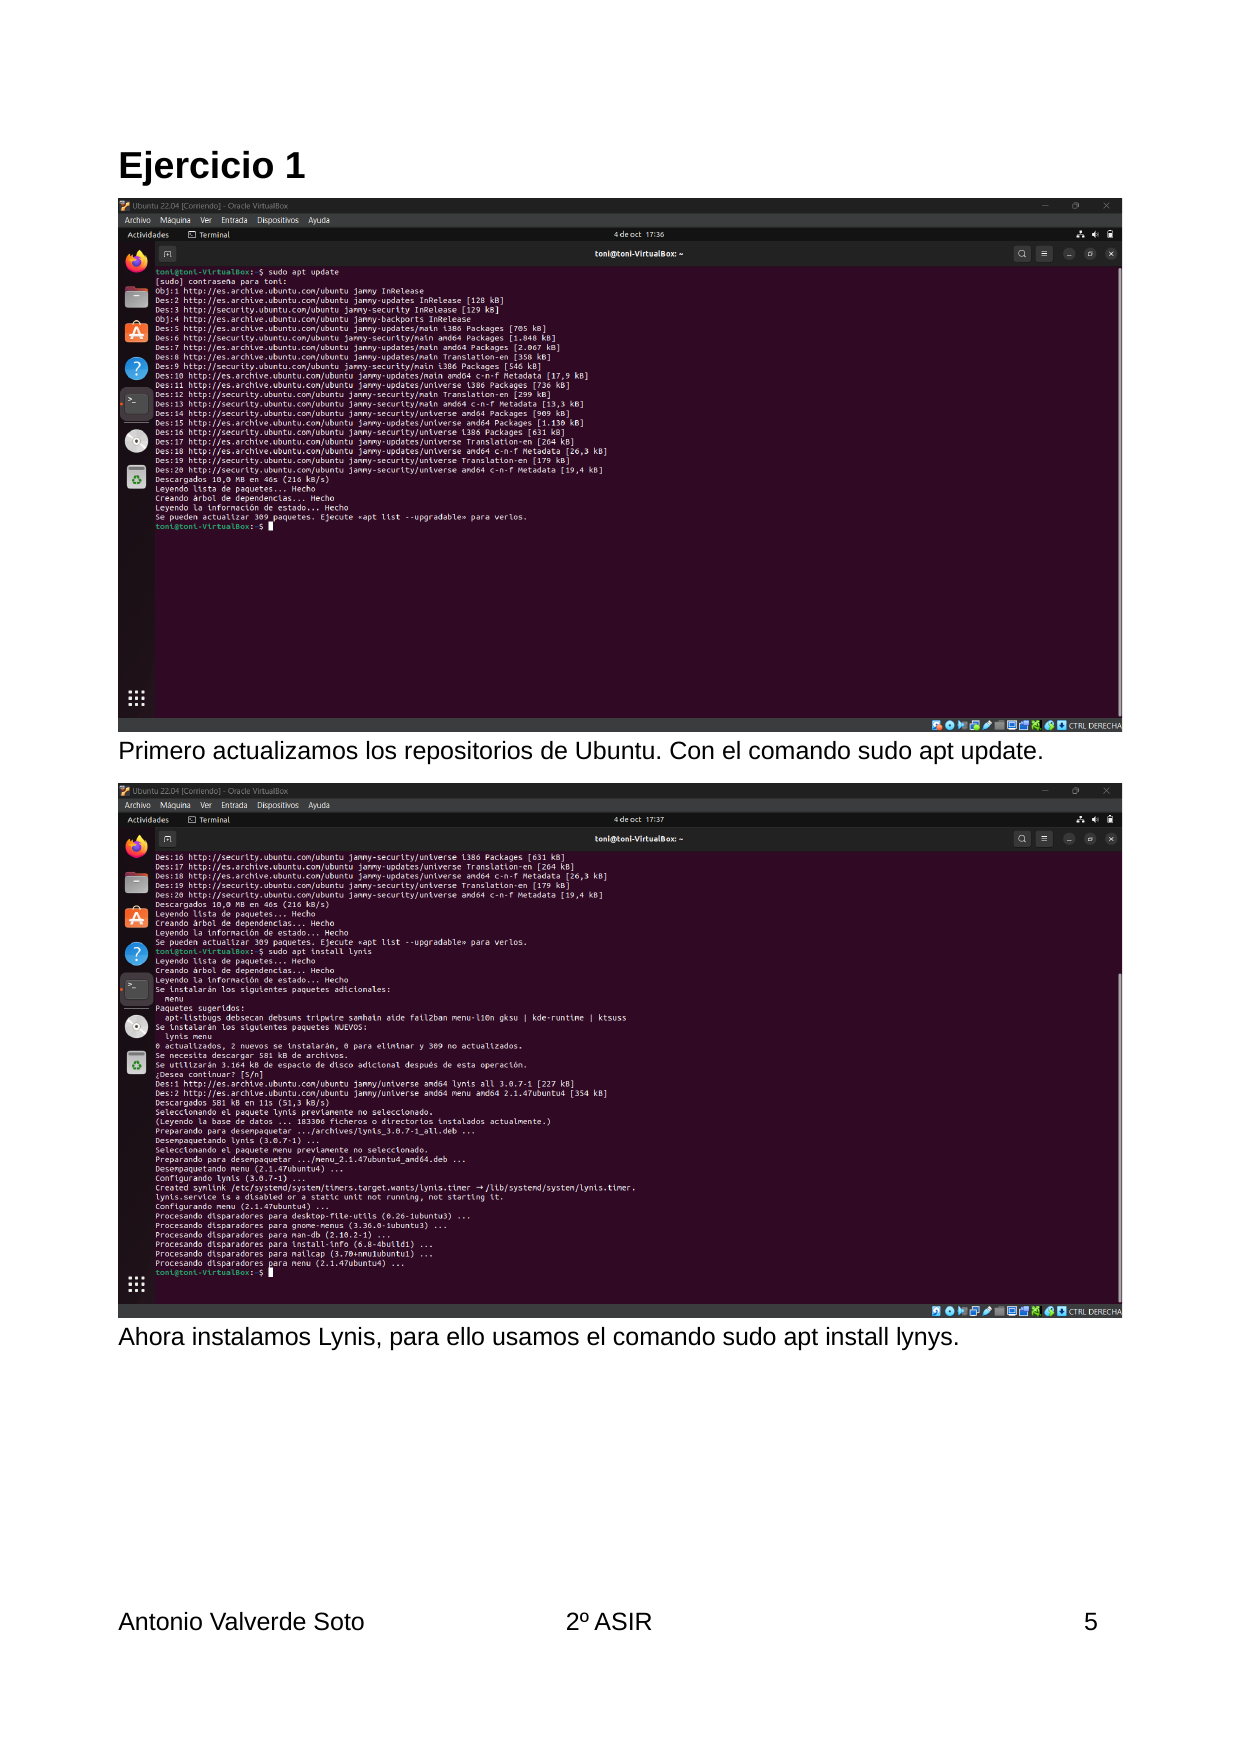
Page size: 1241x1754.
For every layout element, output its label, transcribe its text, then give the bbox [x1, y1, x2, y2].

text Primero actualizamos los repositorios de Ubuntu. Con el comando sudo apt update. [118, 732, 1122, 765]
subtitle Ejercicio 1 [118, 143, 1122, 186]
text Ahora instalamos Lynis, para ello usamos el comando sudo apt install lynys. [118, 1318, 1122, 1350]
picture [118, 783, 1123, 1318]
picture [118, 198, 1123, 732]
